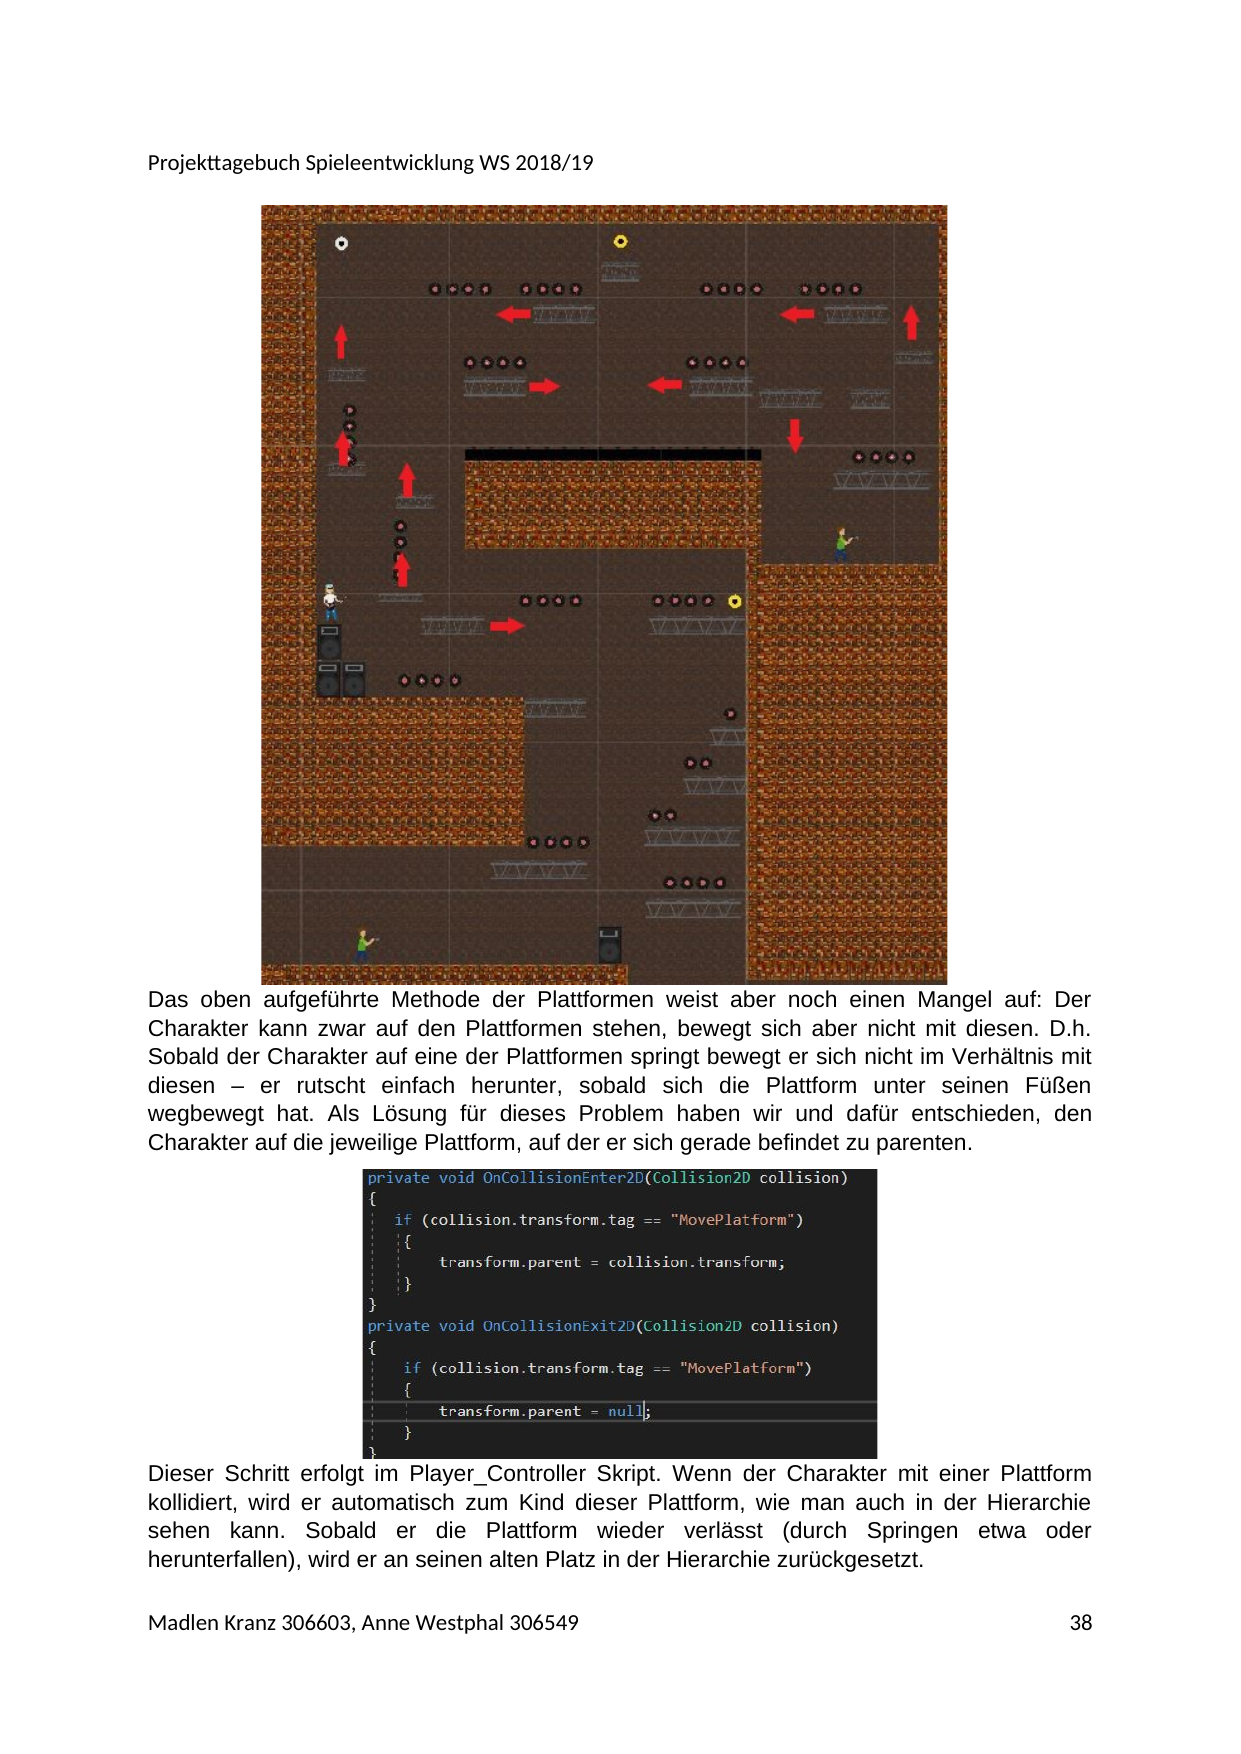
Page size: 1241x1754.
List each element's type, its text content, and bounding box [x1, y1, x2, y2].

text Das oben aufgeführte Methode der Plattformen weist aber noch einen Mangel auf: Der Charakter kann zwar auf den Plattformen stehen, bewegt sich aber nicht mit diesen. D.h. Sobald der Charakter auf eine der Plattformen springt bewegt er sich nicht im Verhältnis mit diesen – er rutscht einfach herunter, sobald sich die Plattform unter seinen Füßen wegbewegt hat. Als Lösung für dieses Problem haben wir und dafür entschieden, den Charakter auf die jeweilige Plattform, auf der er sich gerade befindet zu parenten. [148, 205, 1093, 1155]
picture [261, 205, 948, 985]
text Dieser Schritt erfolgt im Player_Controller Skript. Wenn der Charakter mit einer Plattform kollidiert, wird er automatisch zum Kind dieser Plattform, wie man auch in der Hierarchie sehen kann. Sobald er die Plattform wieder verlässt (durch Springen etwa oder herunterfallen), wird er an seinen alten Platz in der Hierarchie zurückgesetzt. [148, 1169, 1093, 1572]
picture [362, 1169, 878, 1459]
